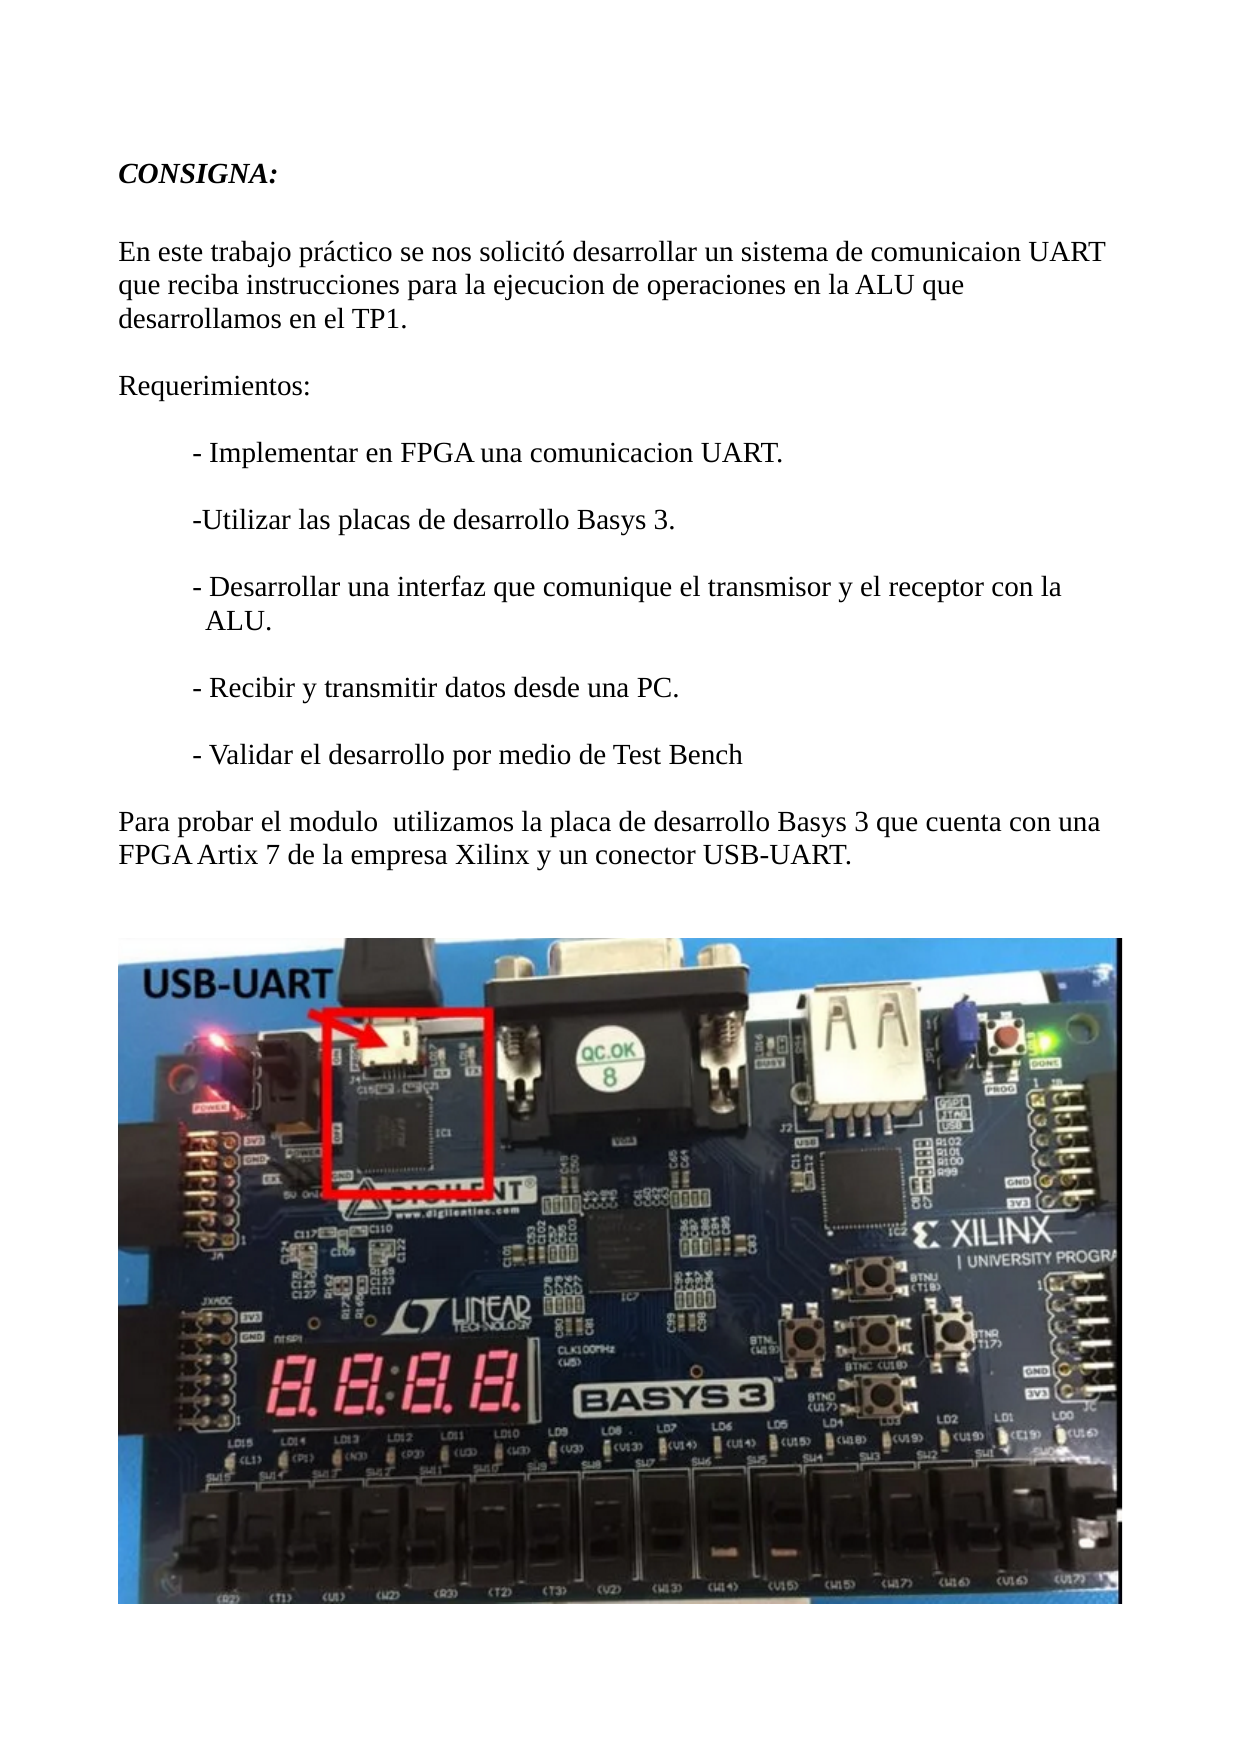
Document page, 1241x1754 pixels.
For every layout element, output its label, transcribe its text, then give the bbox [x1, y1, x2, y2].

text - Desarrollar una interfaz que comunique el transmisor y el receptor con la ALU. [118, 569, 1122, 636]
text - Implementar en FPGA una comunicacion UART. [118, 435, 1122, 468]
text - Recibir y transmitir datos desde una PC. [118, 670, 1122, 703]
text Para probar el modulo utilizamos la placa de desarrollo Basys 3 que cuenta con una FPGA Artix 7 de la empresa Xilinx y un conector USB-UART. [118, 804, 1122, 871]
text -Utilizar las placas de desarrollo Basys 3. [118, 502, 1122, 536]
text En este trabajo práctico se nos solicitó desarrollar un sistema de comunicaion UART que reciba instrucciones para la ejecucion de operaciones en la ALU que desarrollamos en el TP1. [118, 234, 1122, 334]
text Requerimientos: [118, 368, 1122, 401]
text - Validar el desarrollo por medio de Test Bench [118, 737, 1122, 770]
text CONSIGNA: [118, 157, 1122, 190]
picture [118, 938, 1123, 1604]
